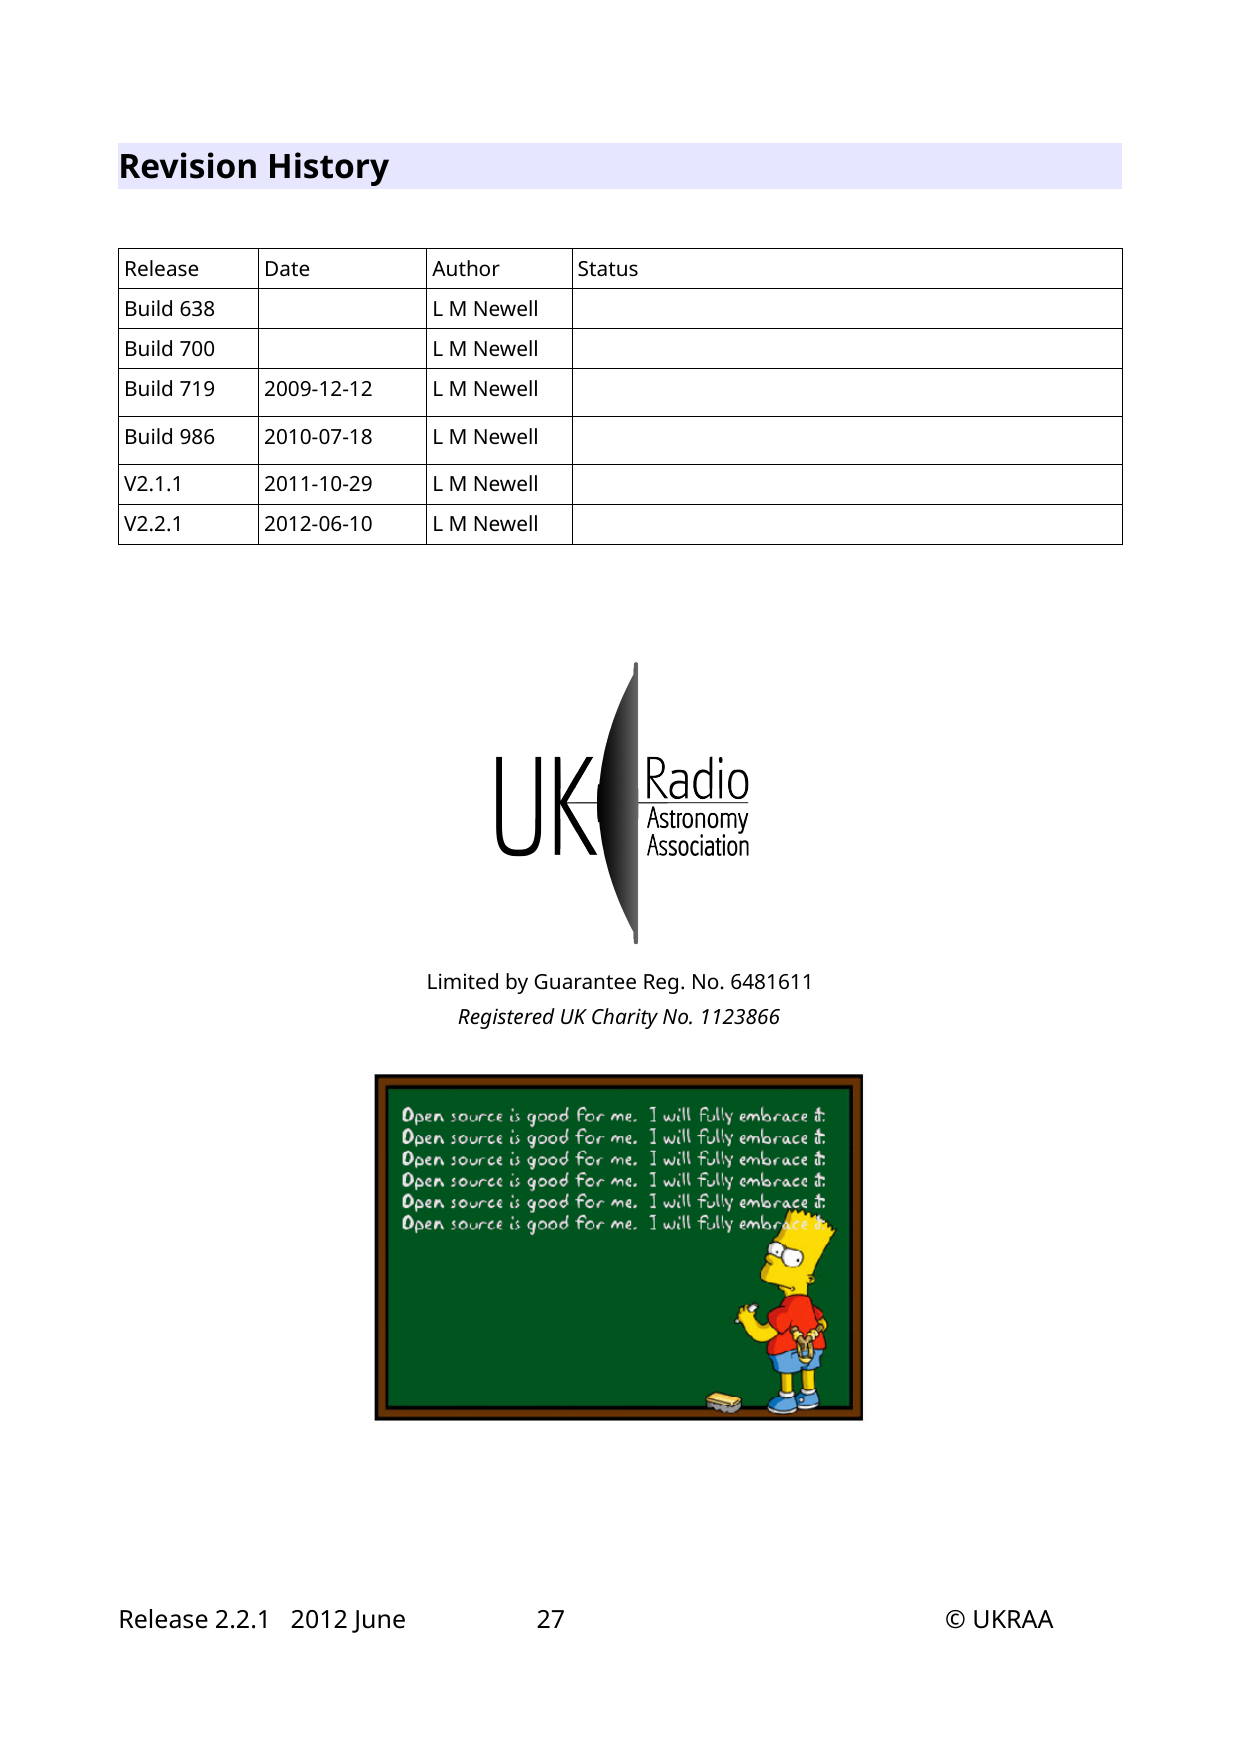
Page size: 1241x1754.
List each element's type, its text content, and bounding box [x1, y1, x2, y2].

table_header Author [427, 249, 572, 288]
table_cell L M Newell [427, 369, 572, 416]
table_cell L M Newell [427, 329, 572, 368]
text Registered UK Charity No. 1123866 [118, 1002, 1122, 1030]
table_cell Build 638 [119, 289, 258, 328]
table_cell L M Newell [427, 465, 572, 503]
table_cell Build 700 [119, 329, 258, 368]
picture [368, 1071, 872, 1424]
table_header Status [573, 249, 1122, 288]
table_cell [573, 465, 1122, 503]
table_cell L M Newell [427, 417, 572, 463]
table_cell [573, 369, 1122, 416]
table_cell 2012-06-10 [259, 505, 426, 543]
table_cell 2009-12-12 [259, 369, 426, 416]
subtitle Revision History [118, 143, 1122, 189]
table_cell [573, 417, 1122, 463]
table_cell [573, 329, 1122, 368]
table_cell V2.1.1 [119, 465, 258, 503]
table_cell 2010-07-18 [259, 417, 426, 463]
text Limited by Guarantee Reg. No. 6481611 [118, 967, 1122, 996]
table_cell V2.2.1 [119, 505, 258, 543]
table_cell L M Newell [427, 289, 572, 328]
table_cell Build 719 [119, 369, 258, 416]
table_cell L M Newell [427, 505, 572, 543]
table_cell Build 986 [119, 417, 258, 463]
picture [455, 638, 785, 967]
table_cell [259, 289, 426, 328]
table_cell [573, 289, 1122, 328]
table_cell [259, 329, 426, 368]
table_header Release [119, 249, 258, 288]
table_cell [573, 505, 1122, 543]
table_header Date [259, 249, 426, 288]
table_cell 2011-10-29 [259, 465, 426, 503]
